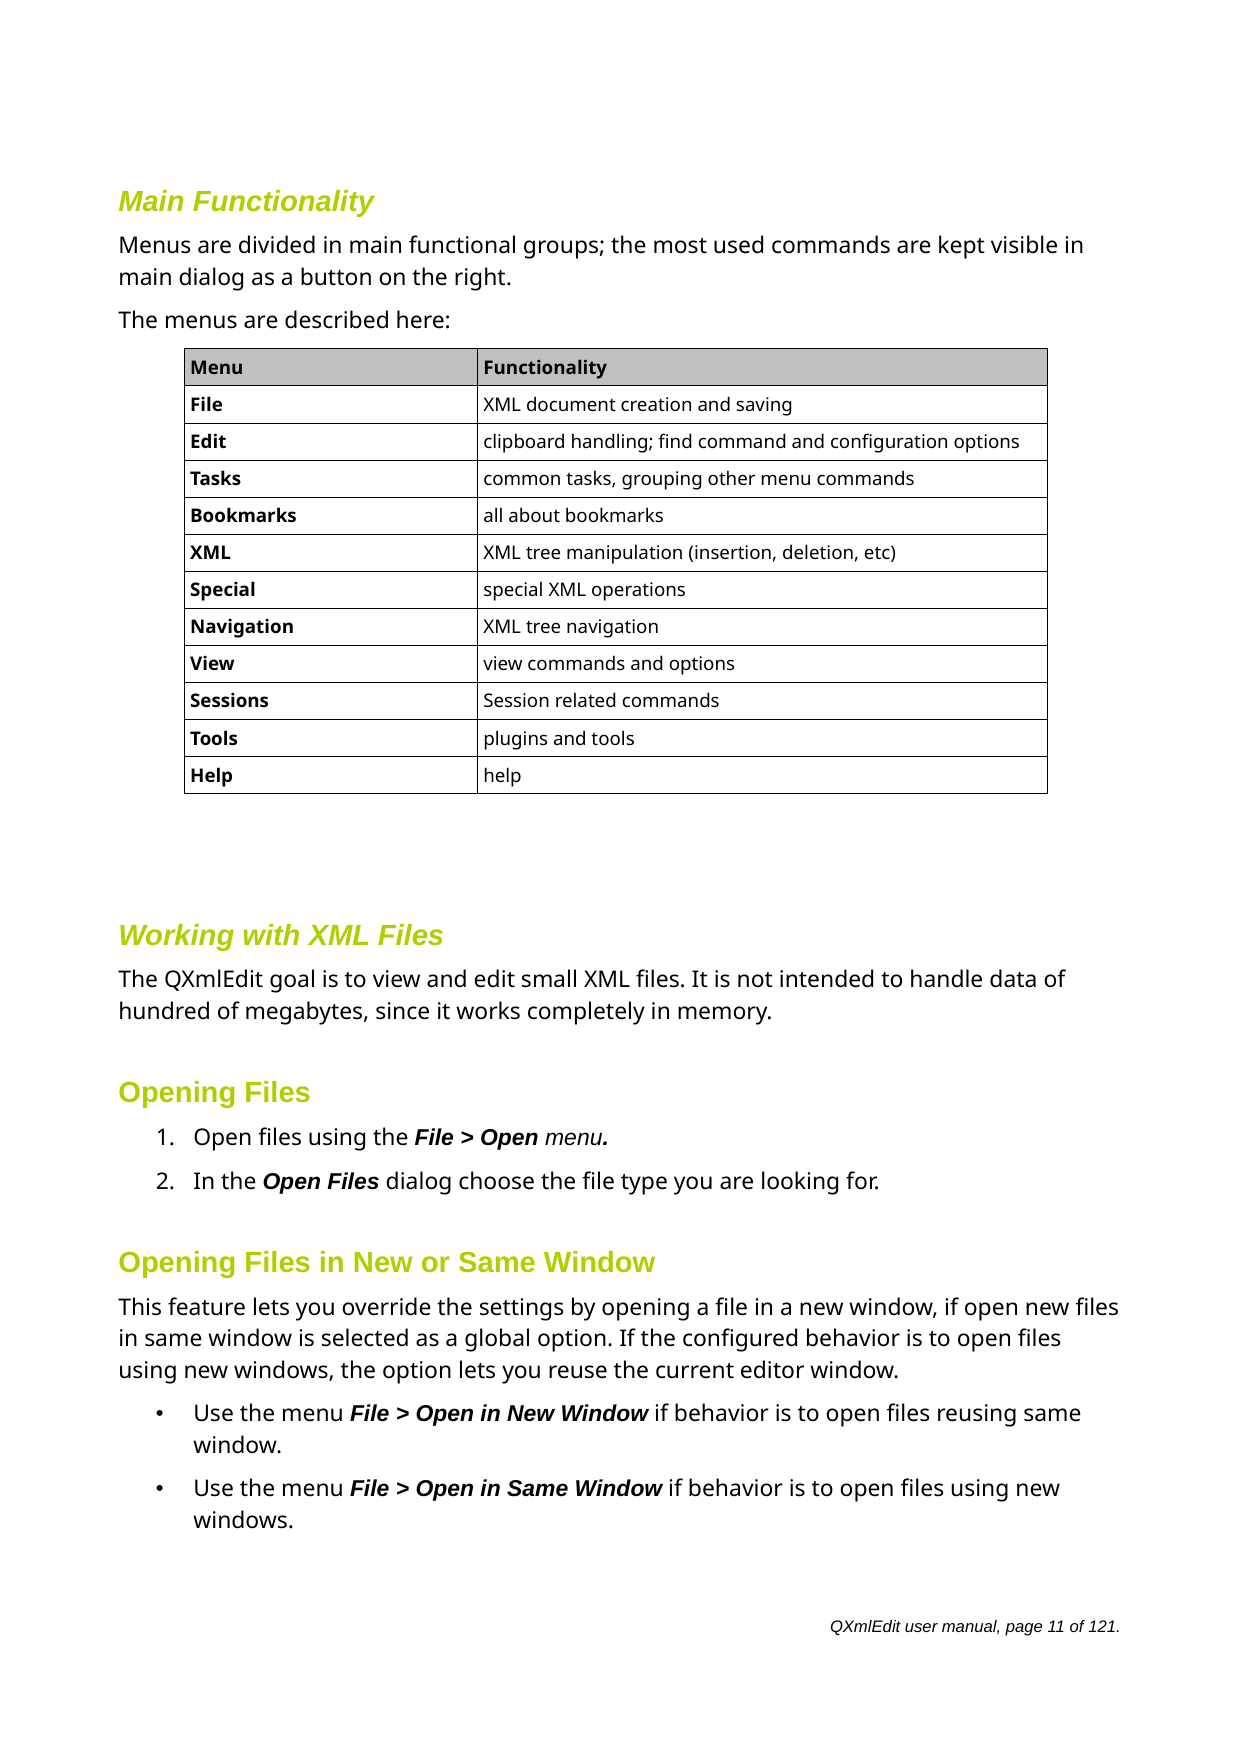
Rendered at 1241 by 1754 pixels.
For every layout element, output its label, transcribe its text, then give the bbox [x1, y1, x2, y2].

table_cell Help [185, 757, 477, 793]
table_cell XML tree navigation [478, 609, 1047, 645]
table_cell Bookmarks [185, 498, 477, 534]
subtitle Main Functionality [118, 183, 1122, 217]
table_cell Tasks [185, 461, 477, 497]
table_cell XML [185, 535, 477, 571]
table_header Functionality [478, 349, 1047, 385]
table_cell clipboard handling; find command and configuration options [478, 424, 1047, 459]
subtitle Opening Files [118, 1075, 1122, 1109]
table_cell Edit [185, 424, 477, 459]
table_cell plugins and tools [478, 720, 1047, 756]
subtitle Working with XML Files [118, 917, 1122, 951]
text The menus are described here: [118, 304, 1122, 336]
table_cell XML document creation and saving [478, 386, 1047, 422]
table_header Menu [185, 349, 477, 385]
table_cell XML tree manipulation (insertion, deletion, etc) [478, 535, 1047, 571]
table_cell Tools [185, 720, 477, 756]
list Use the menu File > Open in New Window if behavior is to open files reusing same window. [156, 1397, 1122, 1460]
subtitle Opening Files in New or Same Window [118, 1245, 1122, 1279]
table_cell Session related commands [478, 683, 1047, 719]
table_cell help [478, 757, 1047, 793]
table_cell View [185, 646, 477, 682]
list Open files using the File > Open menu. [156, 1121, 1122, 1152]
text The QXmlEdit goal is to view and edit small XML files. It is not intended to handle data of hundred of megabytes, since it works completely in memory. [118, 963, 1122, 1026]
table_cell Navigation [185, 609, 477, 645]
list Use the menu File > Open in Same Window if behavior is to open files using new windows. [156, 1472, 1122, 1535]
table_cell special XML operations [478, 572, 1047, 608]
text This feature lets you override the settings by opening a file in a new window, if open new files in same window is selected as a global option. If the configured behavior is to open files using new windows, the option lets you reuse the current editor window. [118, 1291, 1122, 1385]
table_cell File [185, 386, 477, 422]
table_cell Sessions [185, 683, 477, 719]
table_cell all about bookmarks [478, 498, 1047, 534]
table_cell common tasks, grouping other menu commands [478, 461, 1047, 497]
table_cell Special [185, 572, 477, 608]
table_cell view commands and options [478, 646, 1047, 682]
text Menus are divided in main functional groups; the most used commands are kept visible in main dialog as a button on the right. [118, 229, 1122, 292]
list In the Open Files dialog choose the file type you are looking for. [156, 1165, 1122, 1196]
